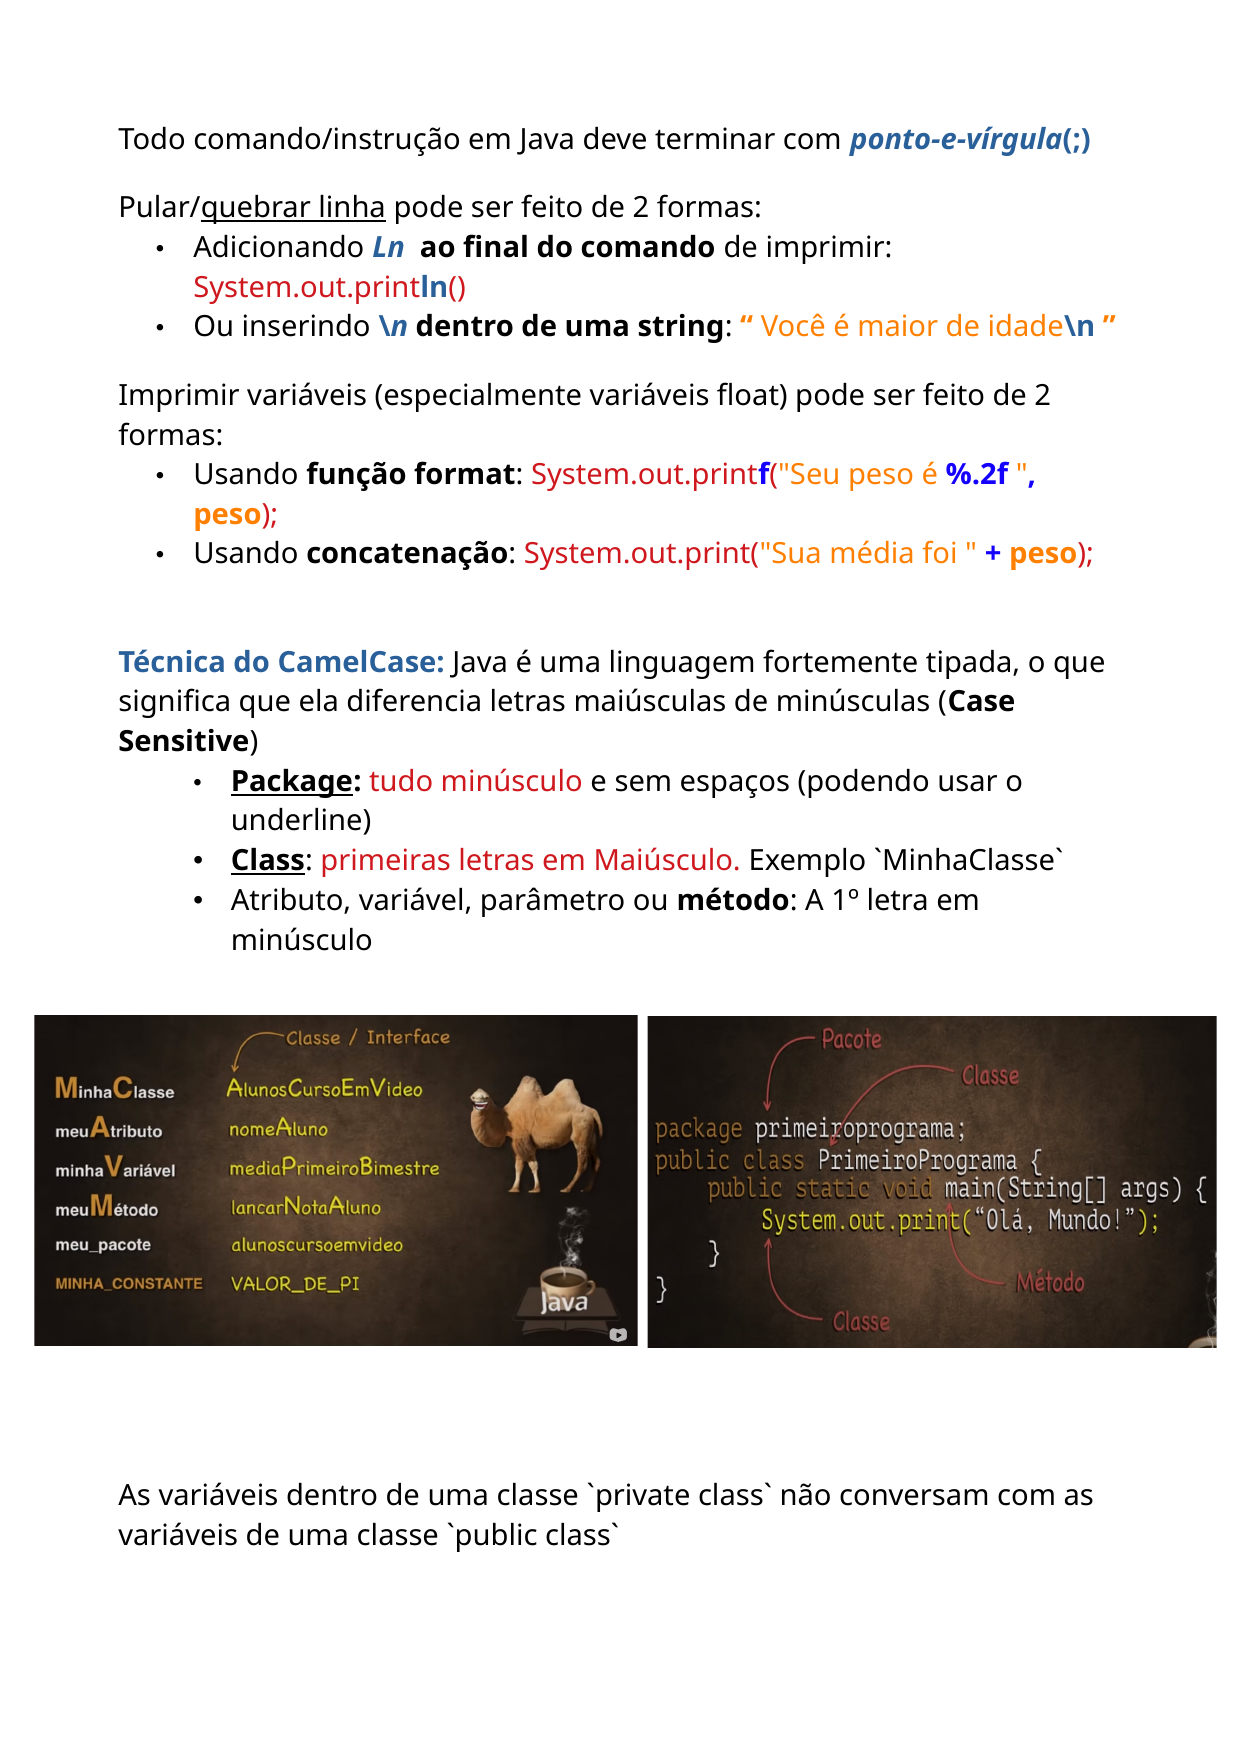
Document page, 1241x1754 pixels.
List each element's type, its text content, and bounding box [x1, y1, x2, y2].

list Usando concatenação: System.out.print("Sua média foi " + peso); [156, 533, 1122, 572]
picture [647, 1016, 1217, 1348]
list Adicionando Ln ao final do comando de imprimir: System.out.println() [156, 226, 1122, 306]
picture [34, 1015, 638, 1346]
list Class: primeiras letras em Maiúsculo. Exemplo `MinhaClasse` [193, 839, 1122, 879]
text Técnica do CamelCase: Java é uma linguagem fortemente tipada, o que significa que ela diferencia letras maiúsculas de minúsculas (Case Sensitive) [118, 641, 1122, 760]
list Usando função format: System.out.printf("Seu peso é %.2f ", peso); [156, 453, 1122, 533]
list Package: tudo minúsculo e sem espaços (podendo usar o underline) [193, 760, 1122, 839]
text Imprimir variáveis (especialmente variáveis float) pode ser feito de 2 formas: [118, 374, 1122, 453]
list Ou inserindo \n dentro de uma string: “ Você é maior de idade\n ” [156, 306, 1122, 345]
list Atributo, variável, parâmetro ou método: A 1º letra em minúsculo [193, 879, 1122, 998]
text Todo comando/instrução em Java deve terminar com ponto-e-vírgula(;) [118, 118, 1122, 158]
text Pular/quebrar linha pode ser feito de 2 formas: [118, 187, 1122, 226]
text As variáveis dentro de uma classe `private class` não conversam com as variáveis de uma classe `public class` [118, 1435, 1122, 1554]
